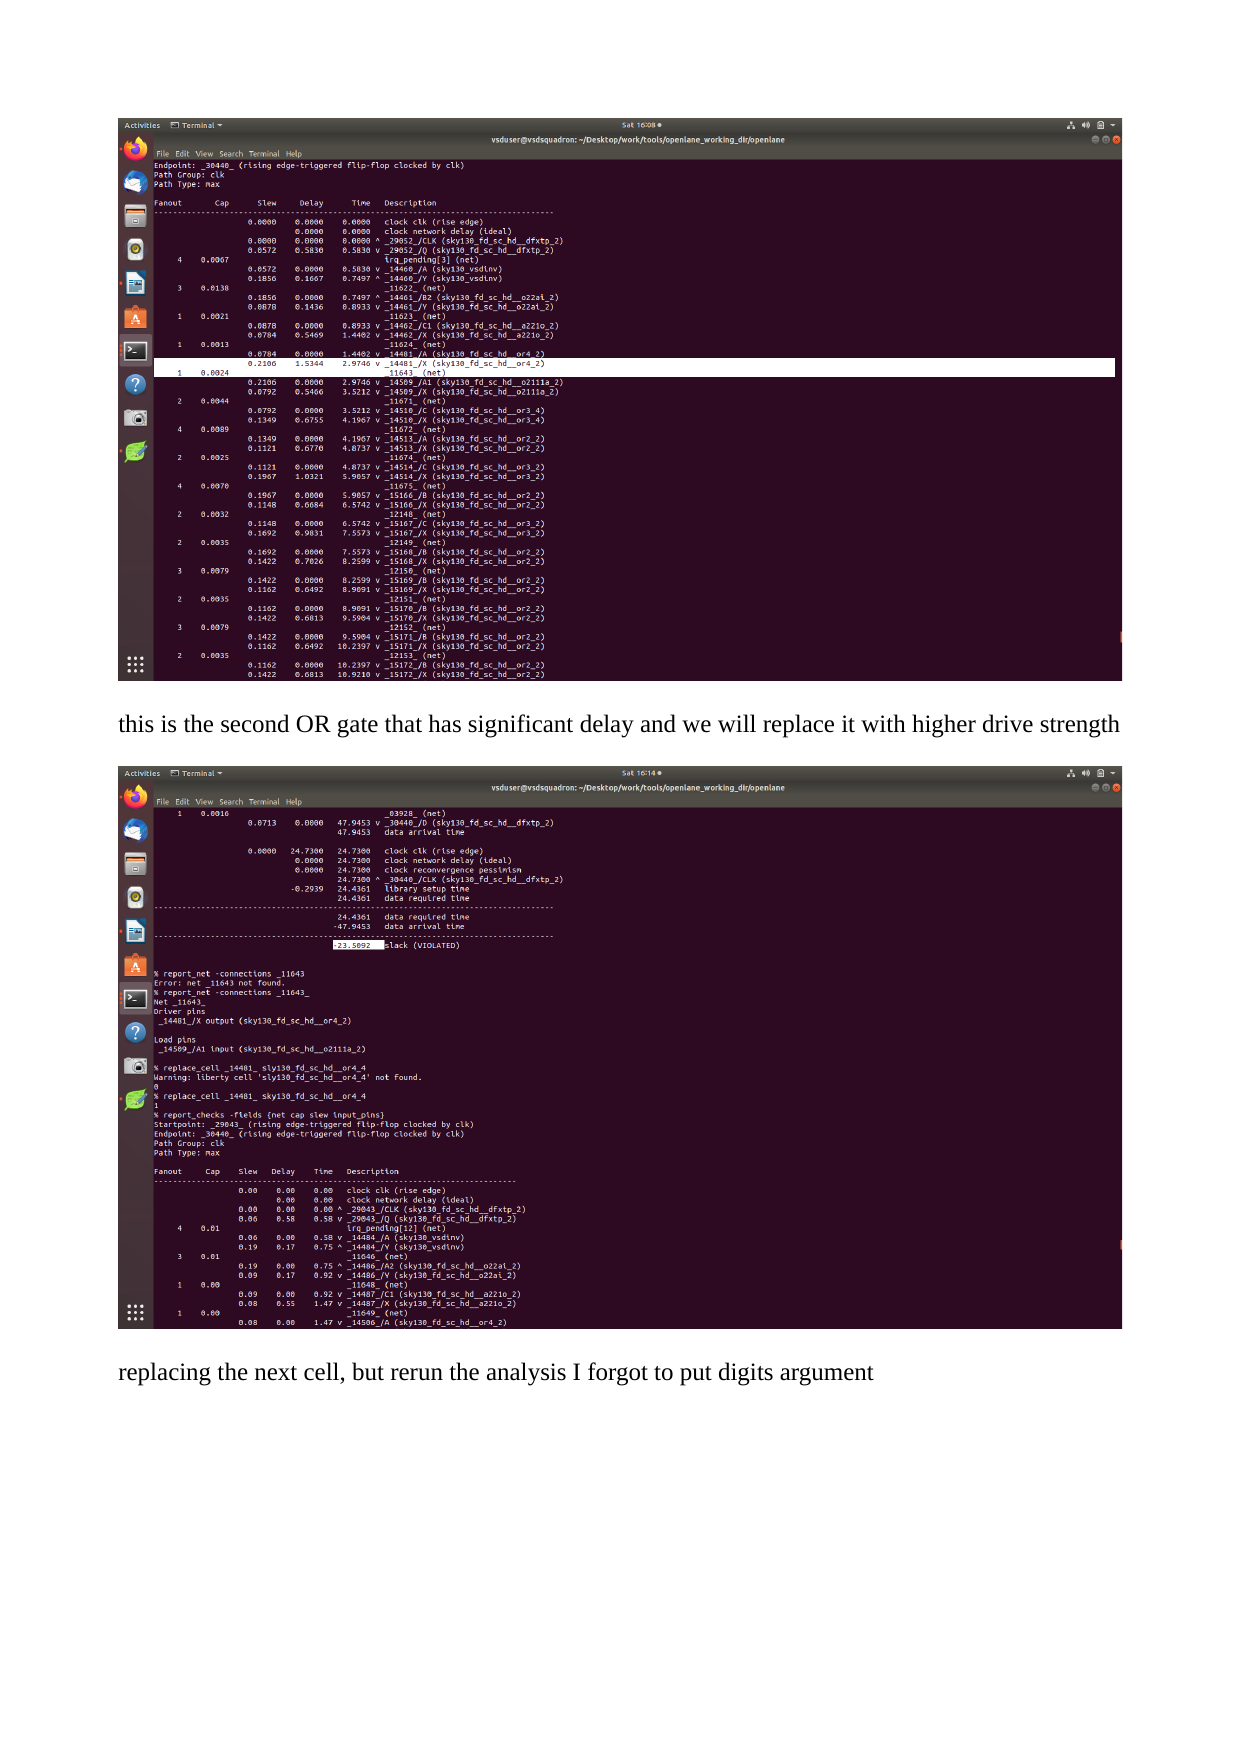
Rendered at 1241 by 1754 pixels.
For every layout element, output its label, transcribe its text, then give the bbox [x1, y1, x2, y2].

text this is the second OR gate that has significant delay and we will replace it with higher drive strength [118, 709, 1122, 738]
picture [118, 766, 1123, 1329]
picture [118, 118, 1123, 681]
text replacing the next cell, but rerun the analysis I forgot to put digits argument [118, 1357, 1122, 1386]
